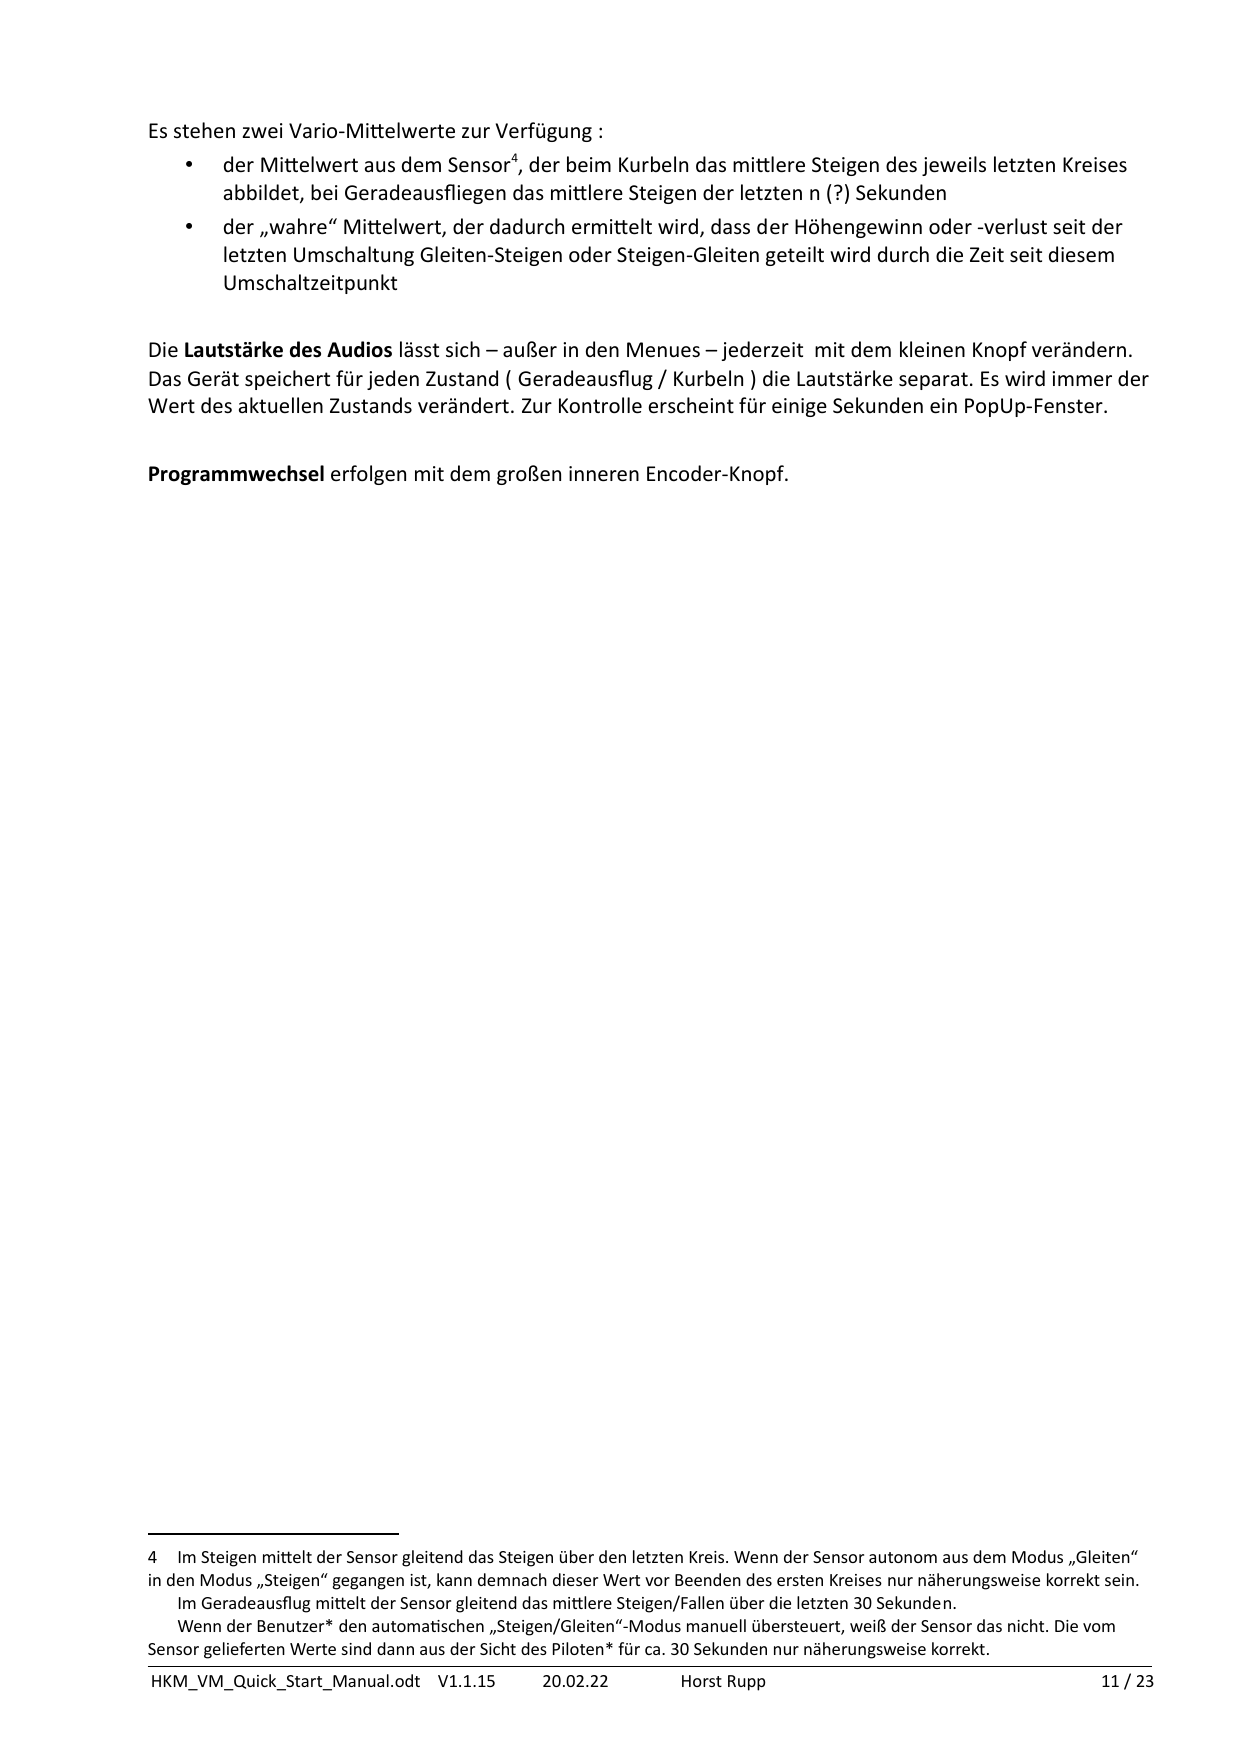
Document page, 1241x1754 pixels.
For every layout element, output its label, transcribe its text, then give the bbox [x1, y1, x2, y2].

text Es stehen zwei Vario-Mittelwerte zur Verfügung : [148, 116, 1152, 144]
list der Mittelwert aus dem Sensor, der beim Kurbeln das mittlere Steigen des jeweils letzten Kreises abbildet, bei Geradeausfliegen das mittlere Steigen der letzten n (?) Sekunden [185, 150, 1152, 206]
list Im Steigen mittelt der Sensor gleitend das Steigen über den letzten Kreis. Wenn der Sensor autonom aus dem Modus „Gleiten“ in den Modus „Steigen“ gegangen ist, kann demnach dieser Wert vor Beenden des ersten Kreises nur näherungsweise korrekt sein. Im Geradeausflug mittelt der Sensor gleitend das mittlere Steigen/Fallen über die letzten 30 Sekunden. Wenn der Benutzer* den automatischen „Steigen/Gleiten“-Modus manuell übersteuert, weiß der Sensor das nicht. Die vom Sensor gelieferten Werte sind dann aus der Sicht des Piloten* für ca. 30 Sekunden nur näherungsweise korrekt. [148, 1546, 1152, 1660]
list der „wahre“ Mittelwert, der dadurch ermittelt wird, dass der Höhengewinn oder -verlust seit der letzten Umschaltung Gleiten-Steigen oder Steigen-Gleiten geteilt wird durch die Zeit seit diesem Umschaltzeitpunkt [185, 212, 1152, 296]
text Die Lautstärke des Audios lässt sich – außer in den Menues – jederzeit mit dem kleinen Knopf verändern. Das Gerät speichert für jeden Zustand ( Geradeausflug / Kurbeln ) die Lautstärke separat. Es wird immer der Wert des aktuellen Zustands verändert. Zur Kontrolle erscheint für einige Sekunden ein PopUp-Fenster. [148, 336, 1152, 420]
text Programmwechsel erfolgen mit dem großen inneren Encoder-Knopf. [148, 459, 1152, 487]
